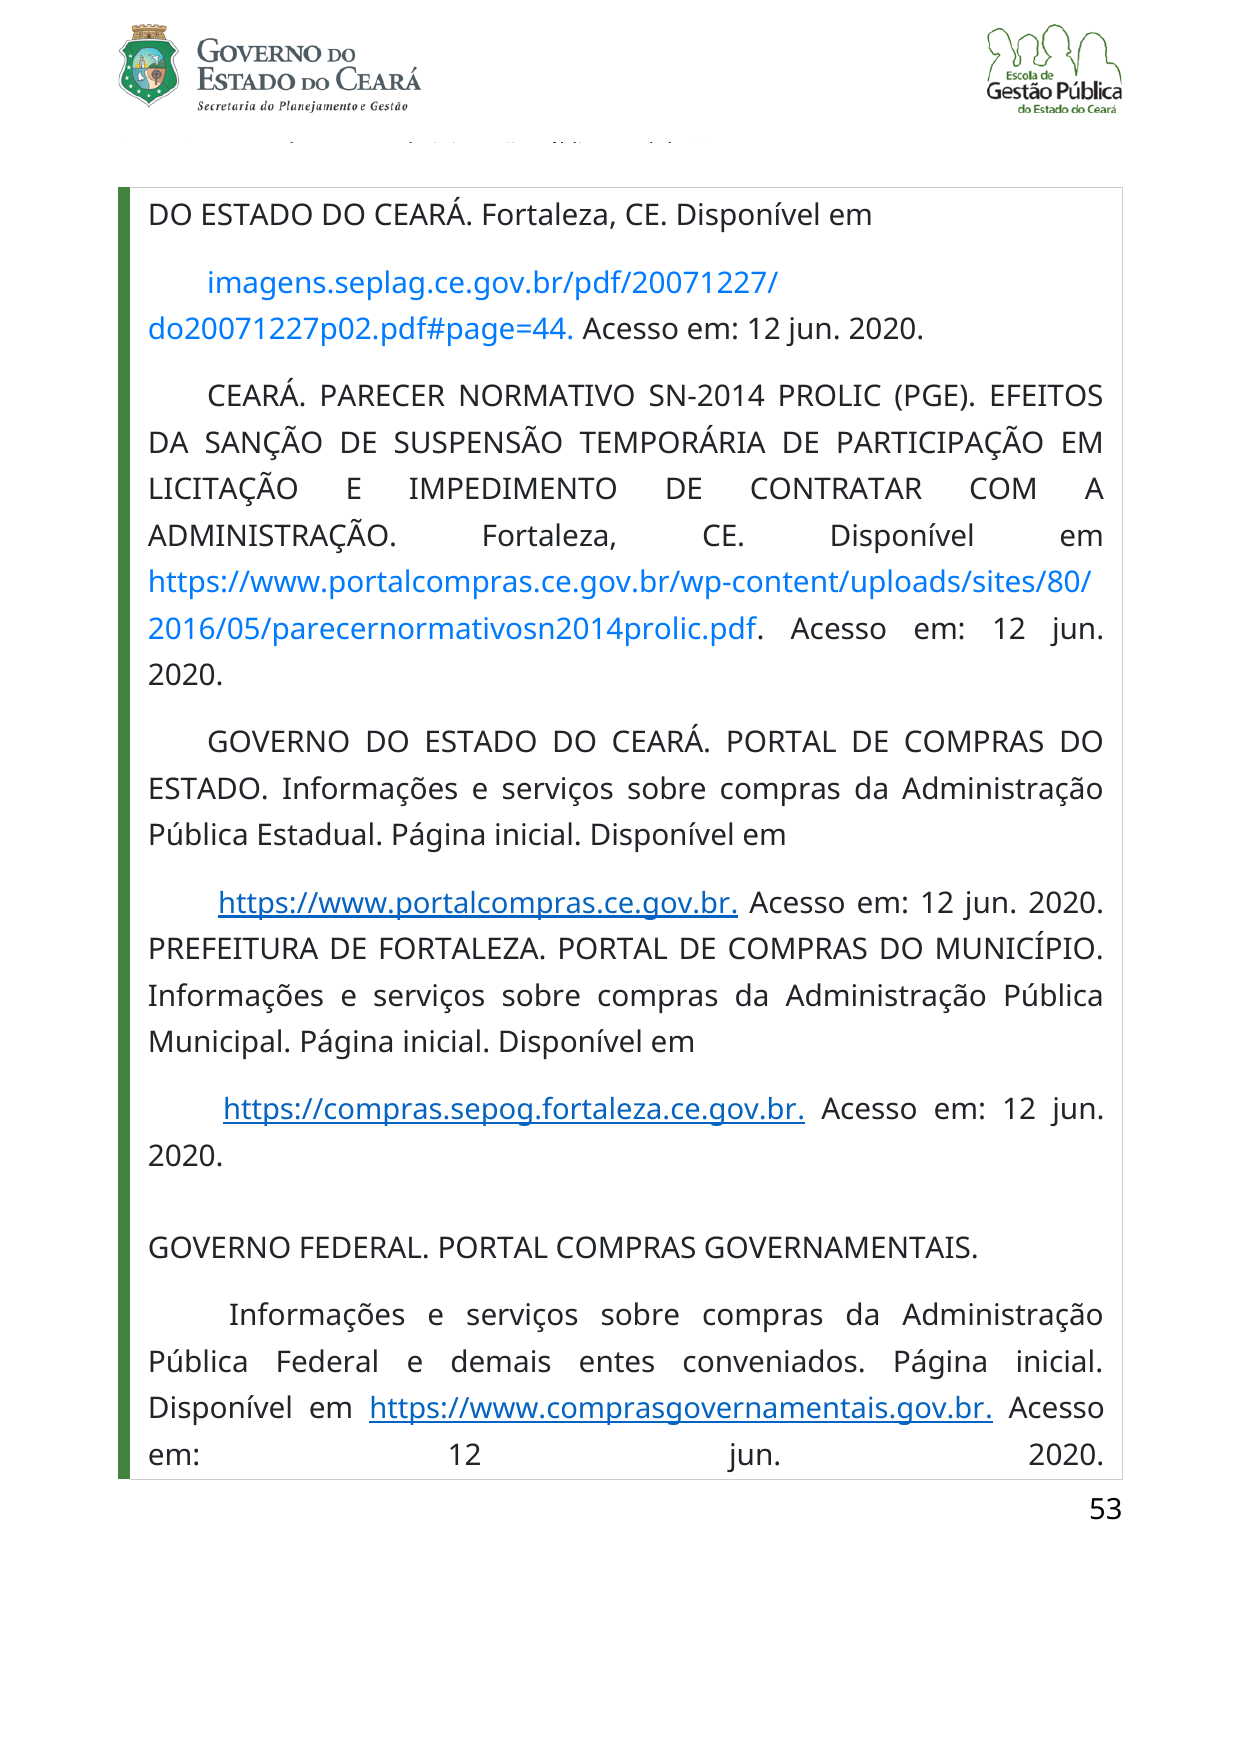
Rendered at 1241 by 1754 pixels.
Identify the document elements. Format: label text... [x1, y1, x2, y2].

table_header DO ESTADO DO CEARÁ. Fortaleza, CE. Disponível em imagens.seplag.ce.gov.br/pdf/20071227/do20071227p02.pdf#page=44. Acesso em: 12 jun. 2020. CEARÁ. PARECER NORMATIVO SN-2014 PROLIC (PGE). EFEITOS DA SANÇÃO DE SUSPENSÃO TEMPORÁRIA DE PARTICIPAÇÃO EM LICITAÇÃO E IMPEDIMENTO DE CONTRATAR COM A ADMINISTRAÇÃO. Fortaleza, CE. Disponível em https://www.portalcompras.ce.gov.br/wp-content/uploads/sites/80/2016/05/parecernormativosn2014prolic.pdf. Acesso em: 12 jun. 2020. GOVERNO DO ESTADO DO CEARÁ. PORTAL DE COMPRAS DO ESTADO. Informações e serviços sobre compras da Administração Pública Estadual. Página inicial. Disponível em https://www.portalcompras.ce.gov.br. Acesso em: 12 jun. 2020. PREFEITURA DE FORTALEZA. PORTAL DE COMPRAS DO MUNICÍPIO. Informações e serviços sobre compras da Administração Pública Municipal. Página inicial. Disponível em https://compras.sepog.fortaleza.ce.gov.br. Acesso em: 12 jun. 2020. GOVERNO FEDERAL. PORTAL COMPRAS GOVERNAMENTAIS. Informações e serviços sobre compras da Administração Pública Federal e demais entes conveniados. Página inicial. Disponível em https://www.comprasgovernamentais.gov.br. Acesso em: 12 jun. 2020. [130, 188, 1122, 1479]
table_header [118, 187, 130, 1479]
picture [118, 24, 1122, 113]
